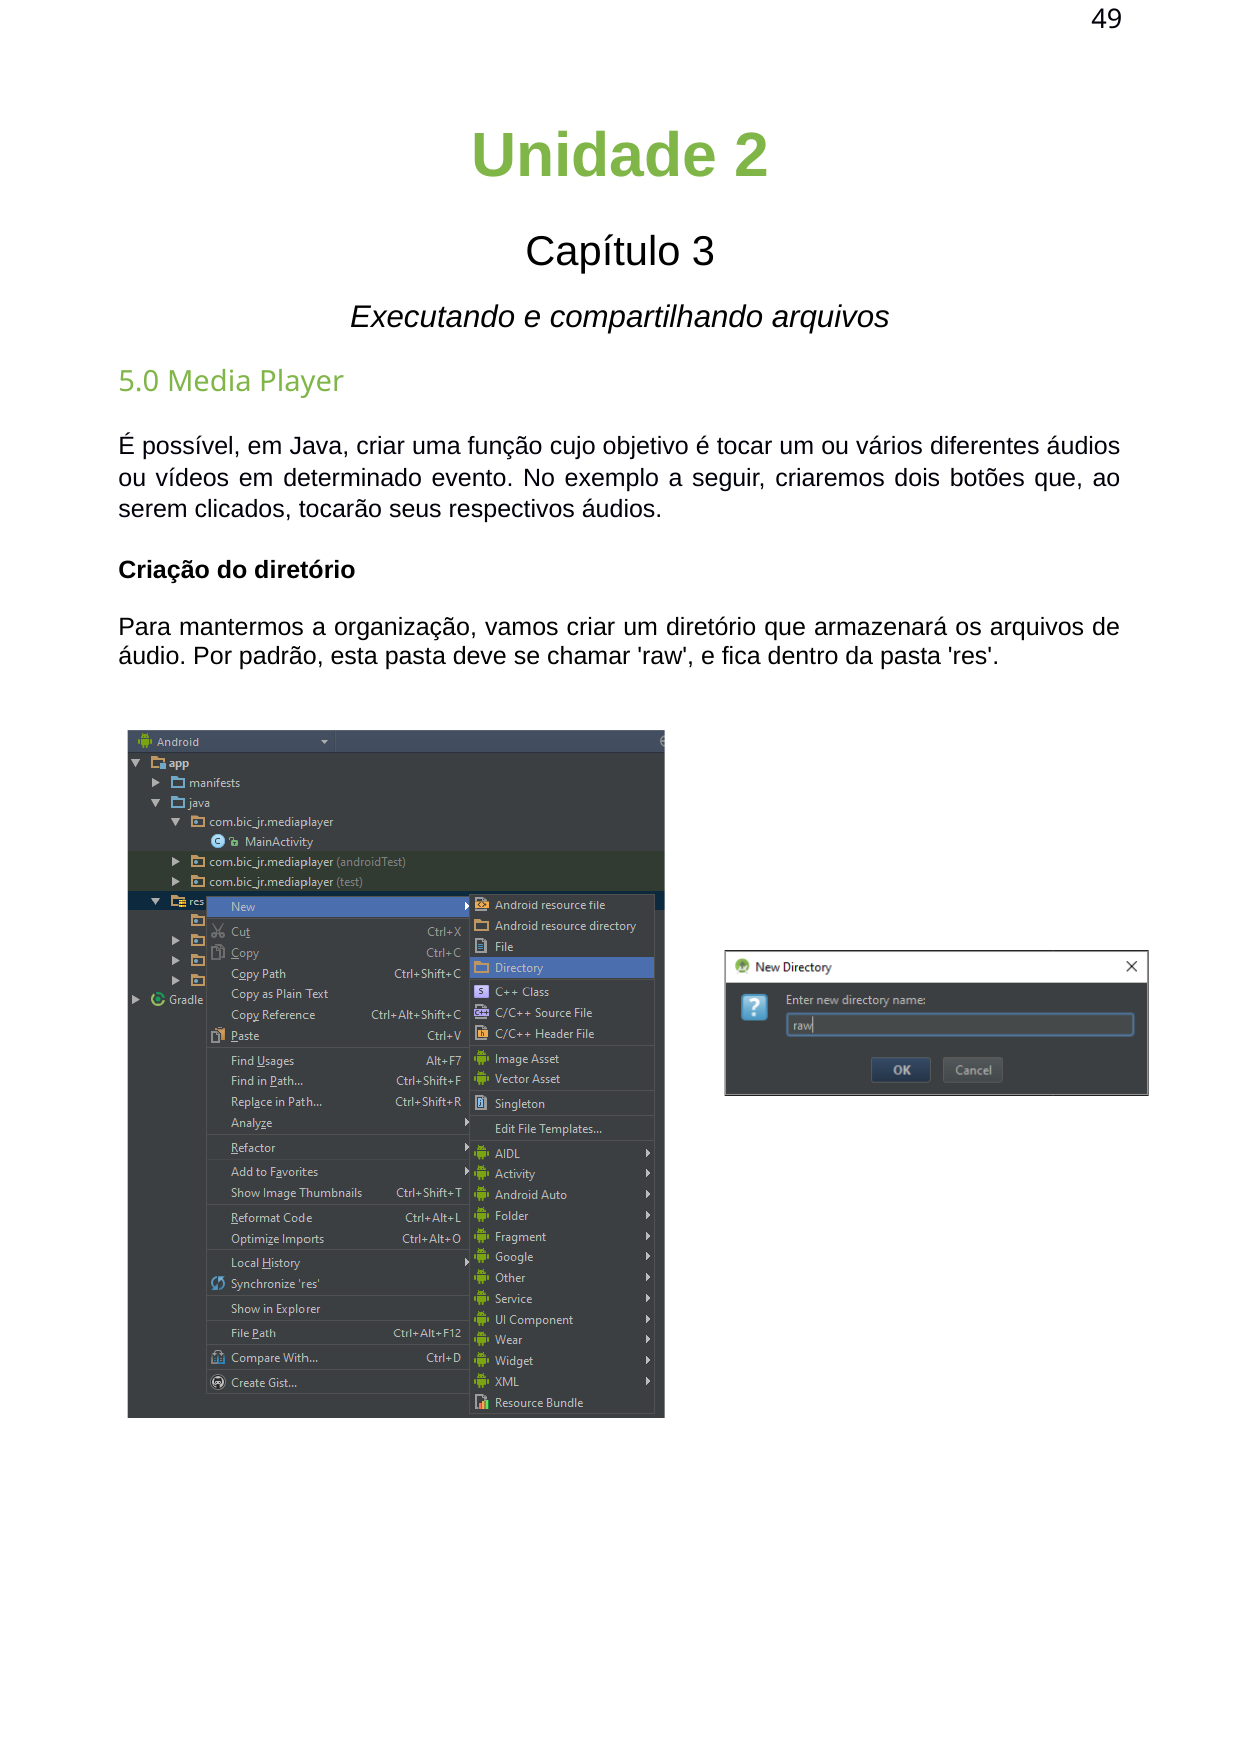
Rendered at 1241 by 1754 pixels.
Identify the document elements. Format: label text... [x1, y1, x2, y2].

picture [127, 730, 665, 1418]
text Para mantermos a organização, vamos criar um diretório que armazenará os arquivos de áudio. Por padrão, esta pasta deve se chamar 'raw', e fica dentro da pasta 'res'. [118, 612, 1122, 670]
text É possível, em Java, criar uma função cujo objetivo é tocar um ou vários diferentes áudios ou vídeos em determinado evento. No exemplo a seguir, criaremos dois botões que, ao serem clicados, tocarão seus respectivos áudios. [118, 431, 1122, 523]
text Executando e compartilhando arquivos [118, 298, 1122, 334]
text Capítulo 3 [118, 226, 1122, 274]
text Criação do diretório [118, 555, 1122, 583]
picture [724, 950, 1149, 1096]
text Unidade 2 [118, 118, 1122, 190]
subtitle 5.0 Media Player [118, 360, 1122, 400]
